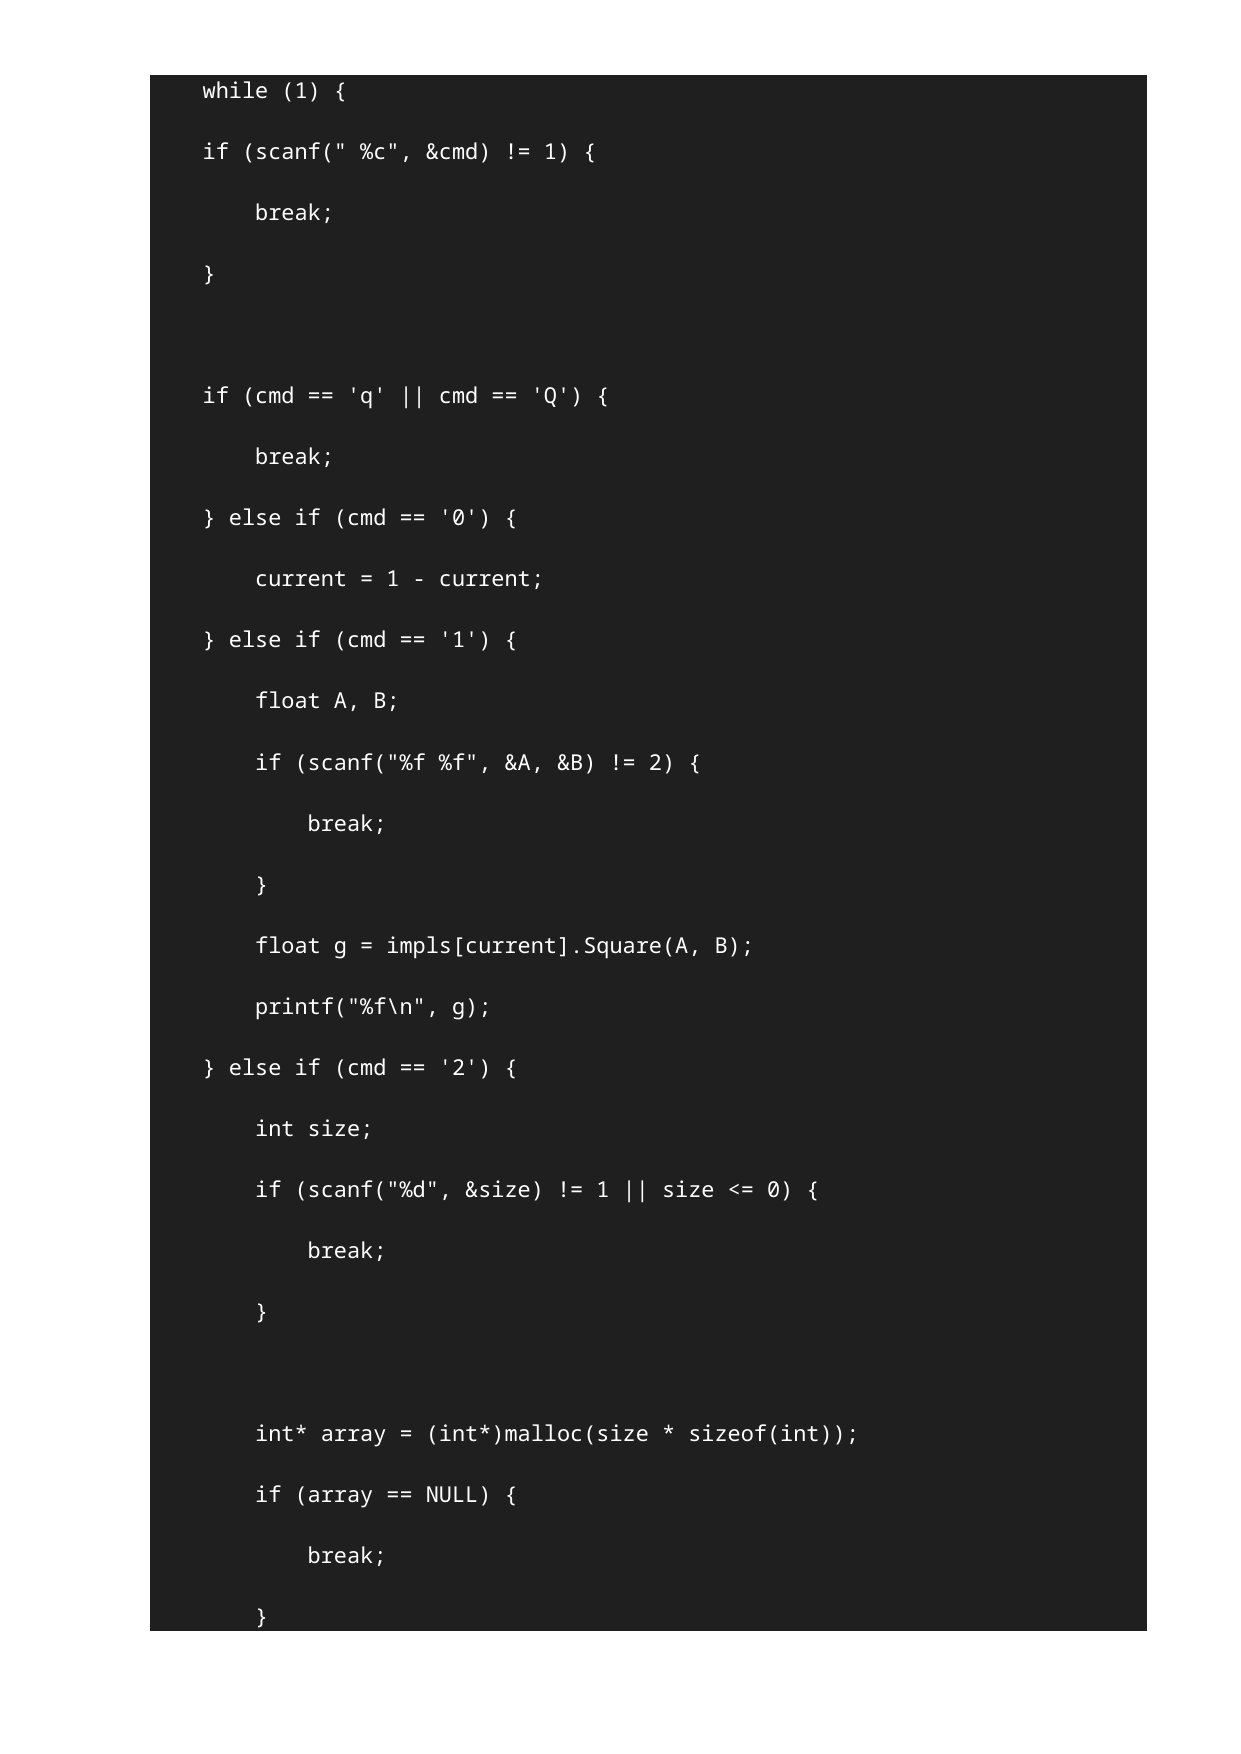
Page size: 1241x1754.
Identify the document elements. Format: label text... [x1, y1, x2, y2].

text } else if (cmd == '2') { [150, 1052, 1147, 1081]
text break; [150, 1235, 1147, 1264]
text } else if (cmd == '1') { [150, 624, 1147, 654]
text int size; [150, 1113, 1147, 1142]
text break; [150, 1540, 1147, 1570]
text } [150, 258, 1147, 288]
text if (scanf(" %c", &cmd) != 1) { [150, 136, 1147, 166]
text int* array = (int*)malloc(size * sizeof(int)); [150, 1418, 1147, 1448]
text } [150, 868, 1147, 898]
text break; [150, 197, 1147, 227]
text if (scanf("%f %f", &A, &B) != 2) { [150, 746, 1147, 776]
text } else if (cmd == '0') { [150, 502, 1147, 532]
text float A, B; [150, 685, 1147, 715]
text break; [150, 441, 1147, 471]
text } [150, 1296, 1147, 1326]
text if (scanf("%d", &size) != 1 || size <= 0) { [150, 1174, 1147, 1203]
text printf("%f\n", g); [150, 991, 1147, 1020]
text current = 1 - current; [150, 563, 1147, 593]
text if (array == NULL) { [150, 1479, 1147, 1509]
text break; [150, 807, 1147, 837]
text float g = impls[current].Square(A, B); [150, 929, 1147, 959]
text } [150, 1601, 1147, 1631]
text while (1) { [150, 75, 1147, 105]
text if (cmd == 'q' || cmd == 'Q') { [150, 380, 1147, 410]
